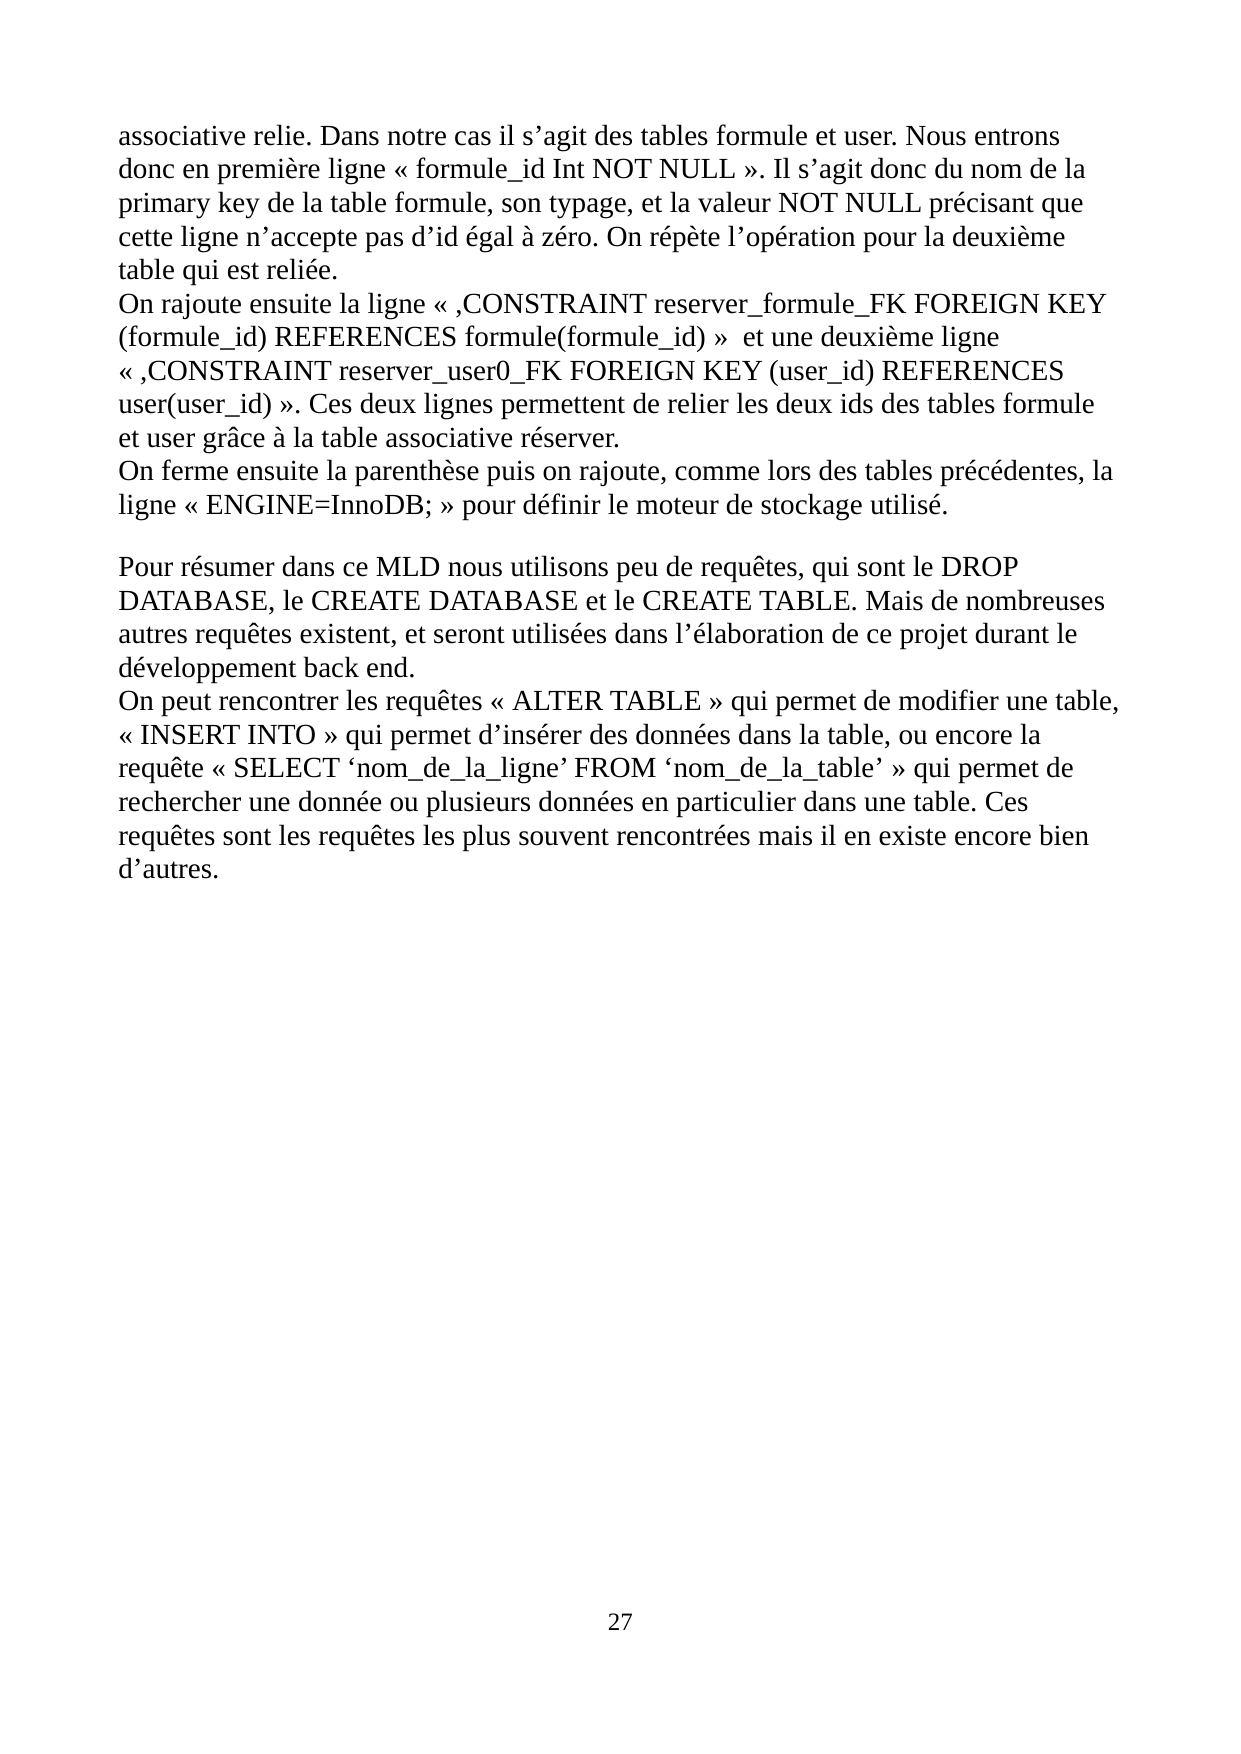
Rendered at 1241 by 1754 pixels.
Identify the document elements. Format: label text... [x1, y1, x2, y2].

text On peut rencontrer les requêtes « ALTER TABLE » qui permet de modifier une table, « INSERT INTO » qui permet d’insérer des données dans la table, ou encore la requête « SELECT ‘nom_de_la_ligne’ FROM ‘nom_de_la_table’ » qui permet de rechercher une donnée ou plusieurs données en particulier dans une table. Ces requêtes sont les requêtes les plus souvent rencontrées mais il en existe encore bien d’autres. [118, 683, 1122, 885]
text On ferme ensuite la parenthèse puis on rajoute, comme lors des tables précédentes, la ligne « ENGINE=InnoDB; » pour définir le moteur de stockage utilisé. [118, 453, 1122, 521]
text Pour résumer dans ce MLD nous utilisons peu de requêtes, qui sont le DROP DATABASE, le CREATE DATABASE et le CREATE TABLE. Mais de nombreuses autres requêtes existent, et seront utilisées dans l’élaboration de ce projet durant le développement back end. [118, 549, 1122, 683]
text On rajoute ensuite la ligne « ,CONSTRAINT reserver_formule_FK FOREIGN KEY (formule_id) REFERENCES formule(formule_id) » et une deuxième ligne « ,CONSTRAINT reserver_user0_FK FOREIGN KEY (user_id) REFERENCES user(user_id) ». Ces deux lignes permettent de relier les deux ids des tables formule et user grâce à la table associative réserver. [118, 286, 1122, 453]
text associative relie. Dans notre cas il s’agit des tables formule et user. Nous entrons donc en première ligne « formule_id Int NOT NULL ». Il s’agit donc du nom de la primary key de la table formule, son typage, et la valeur NOT NULL précisant que cette ligne n’accepte pas d’id égal à zéro. On répète l’opération pour la deuxième table qui est reliée. [118, 118, 1122, 286]
